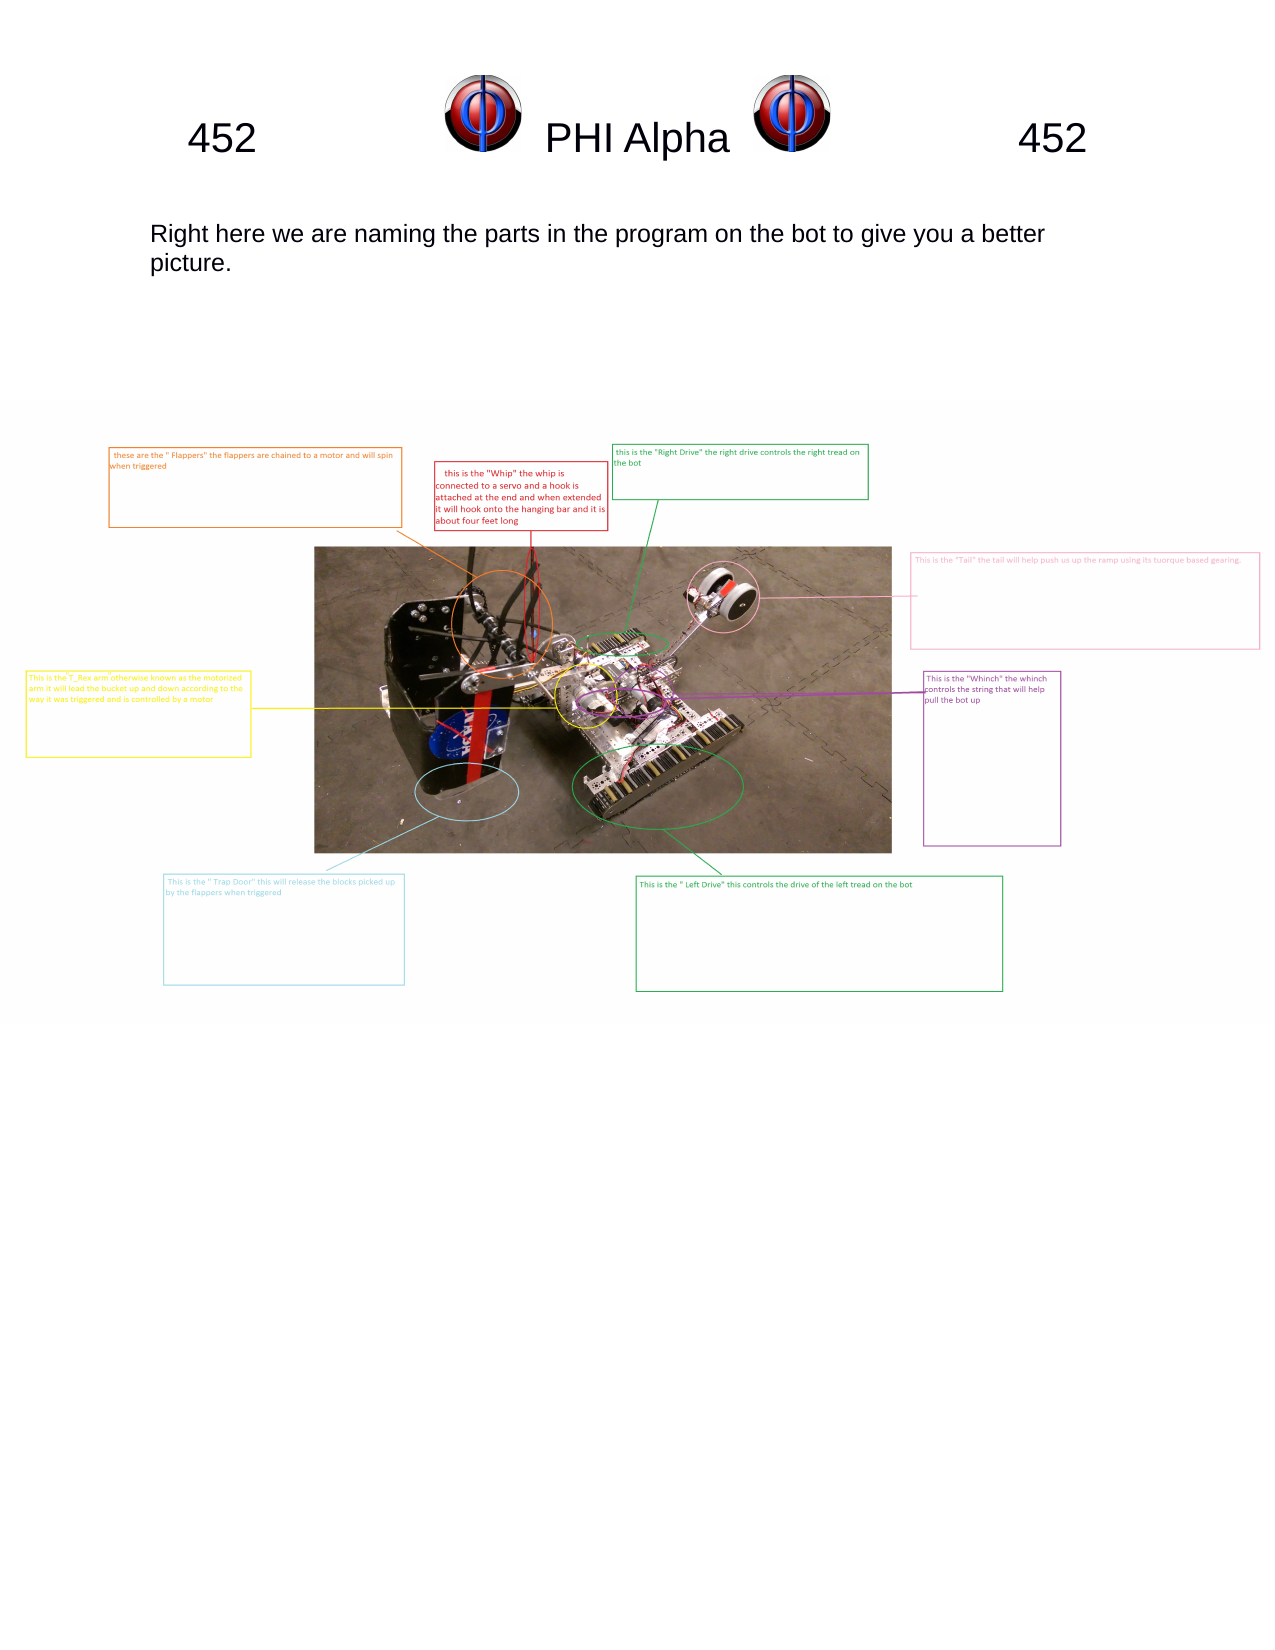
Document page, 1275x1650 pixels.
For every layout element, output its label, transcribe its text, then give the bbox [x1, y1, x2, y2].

picture [444, 75, 522, 152]
text Right here we are naming the parts in the program on the bot to give you a better picture. [150, 219, 1125, 277]
picture [753, 75, 831, 152]
picture [0, 400, 1275, 1024]
